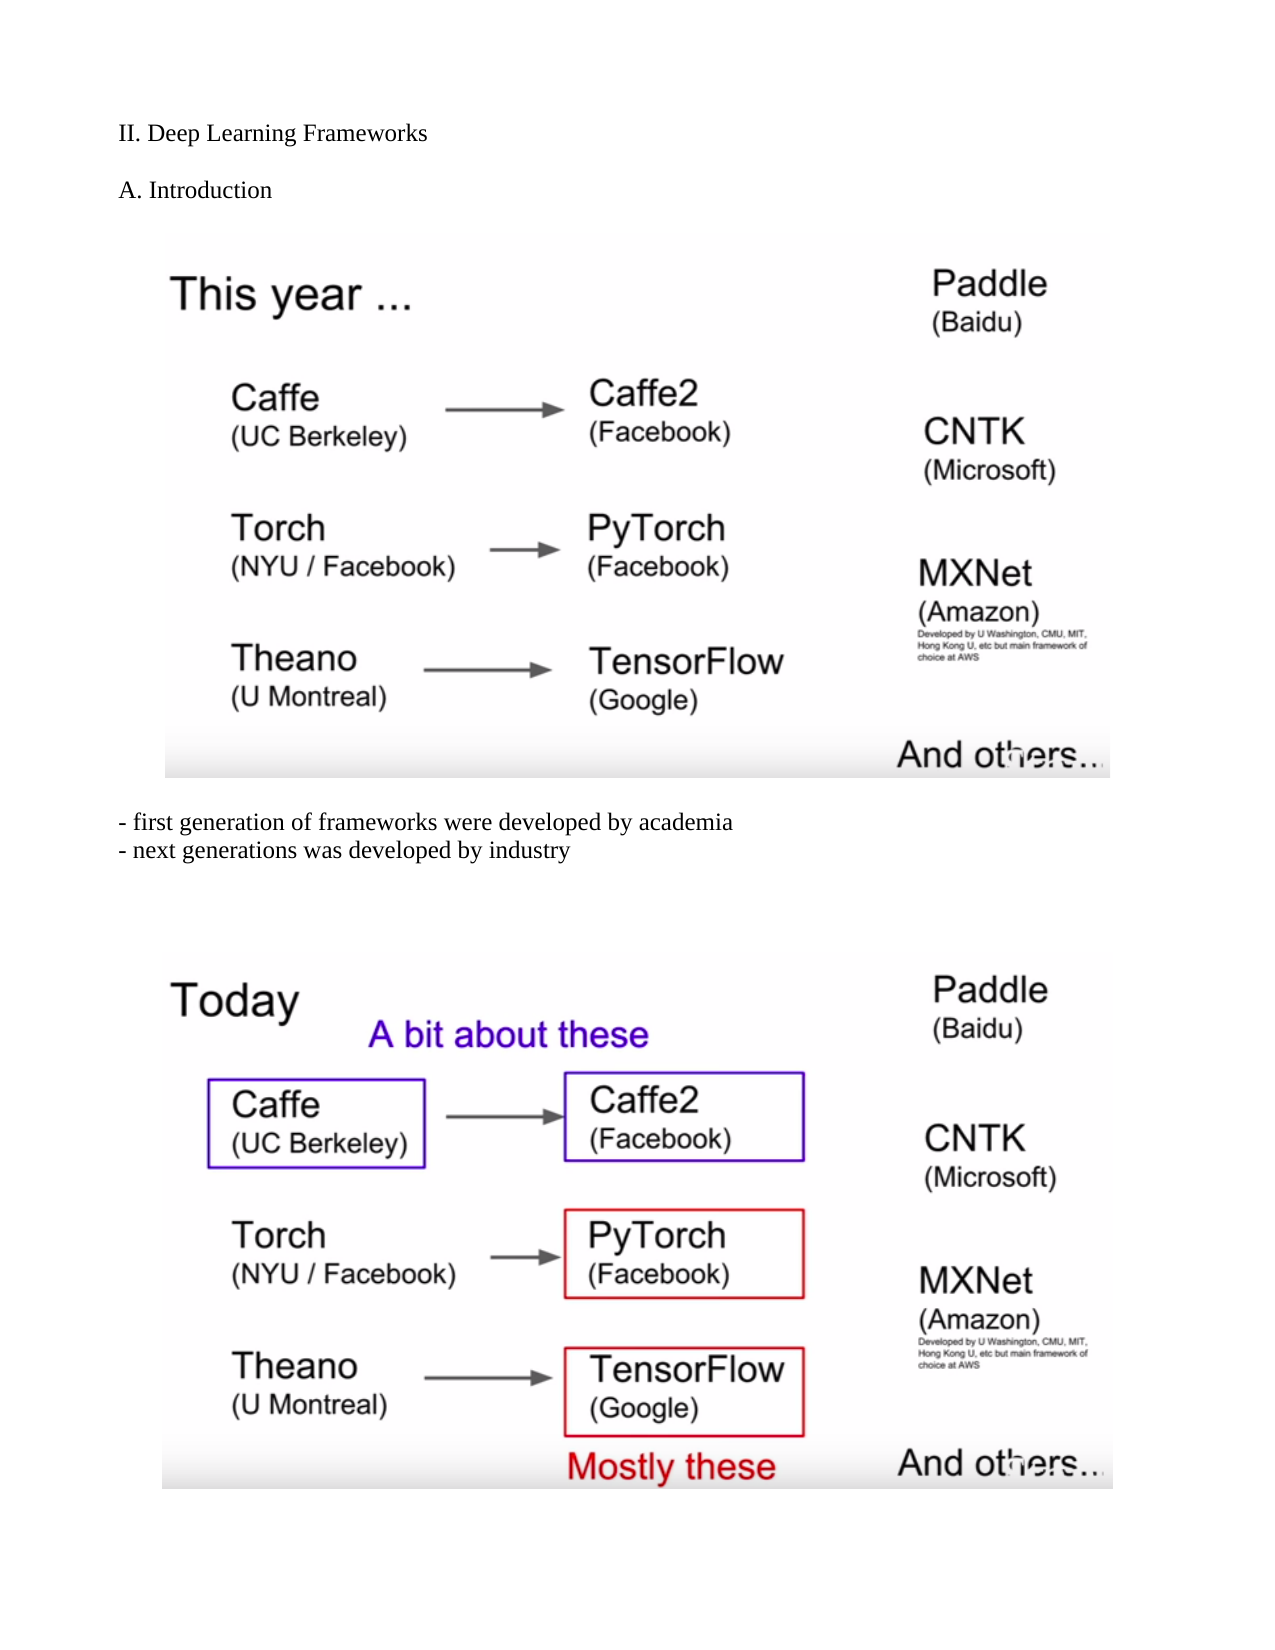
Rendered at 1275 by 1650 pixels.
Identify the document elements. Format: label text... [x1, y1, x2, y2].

picture [162, 952, 1113, 1489]
text - next generations was developed by industry [118, 835, 1157, 864]
text II. Deep Learning Frameworks [118, 118, 1157, 147]
picture [165, 233, 1111, 778]
text A. Introduction [118, 176, 1157, 204]
text - first generation of frameworks were developed by academia [118, 807, 1157, 835]
